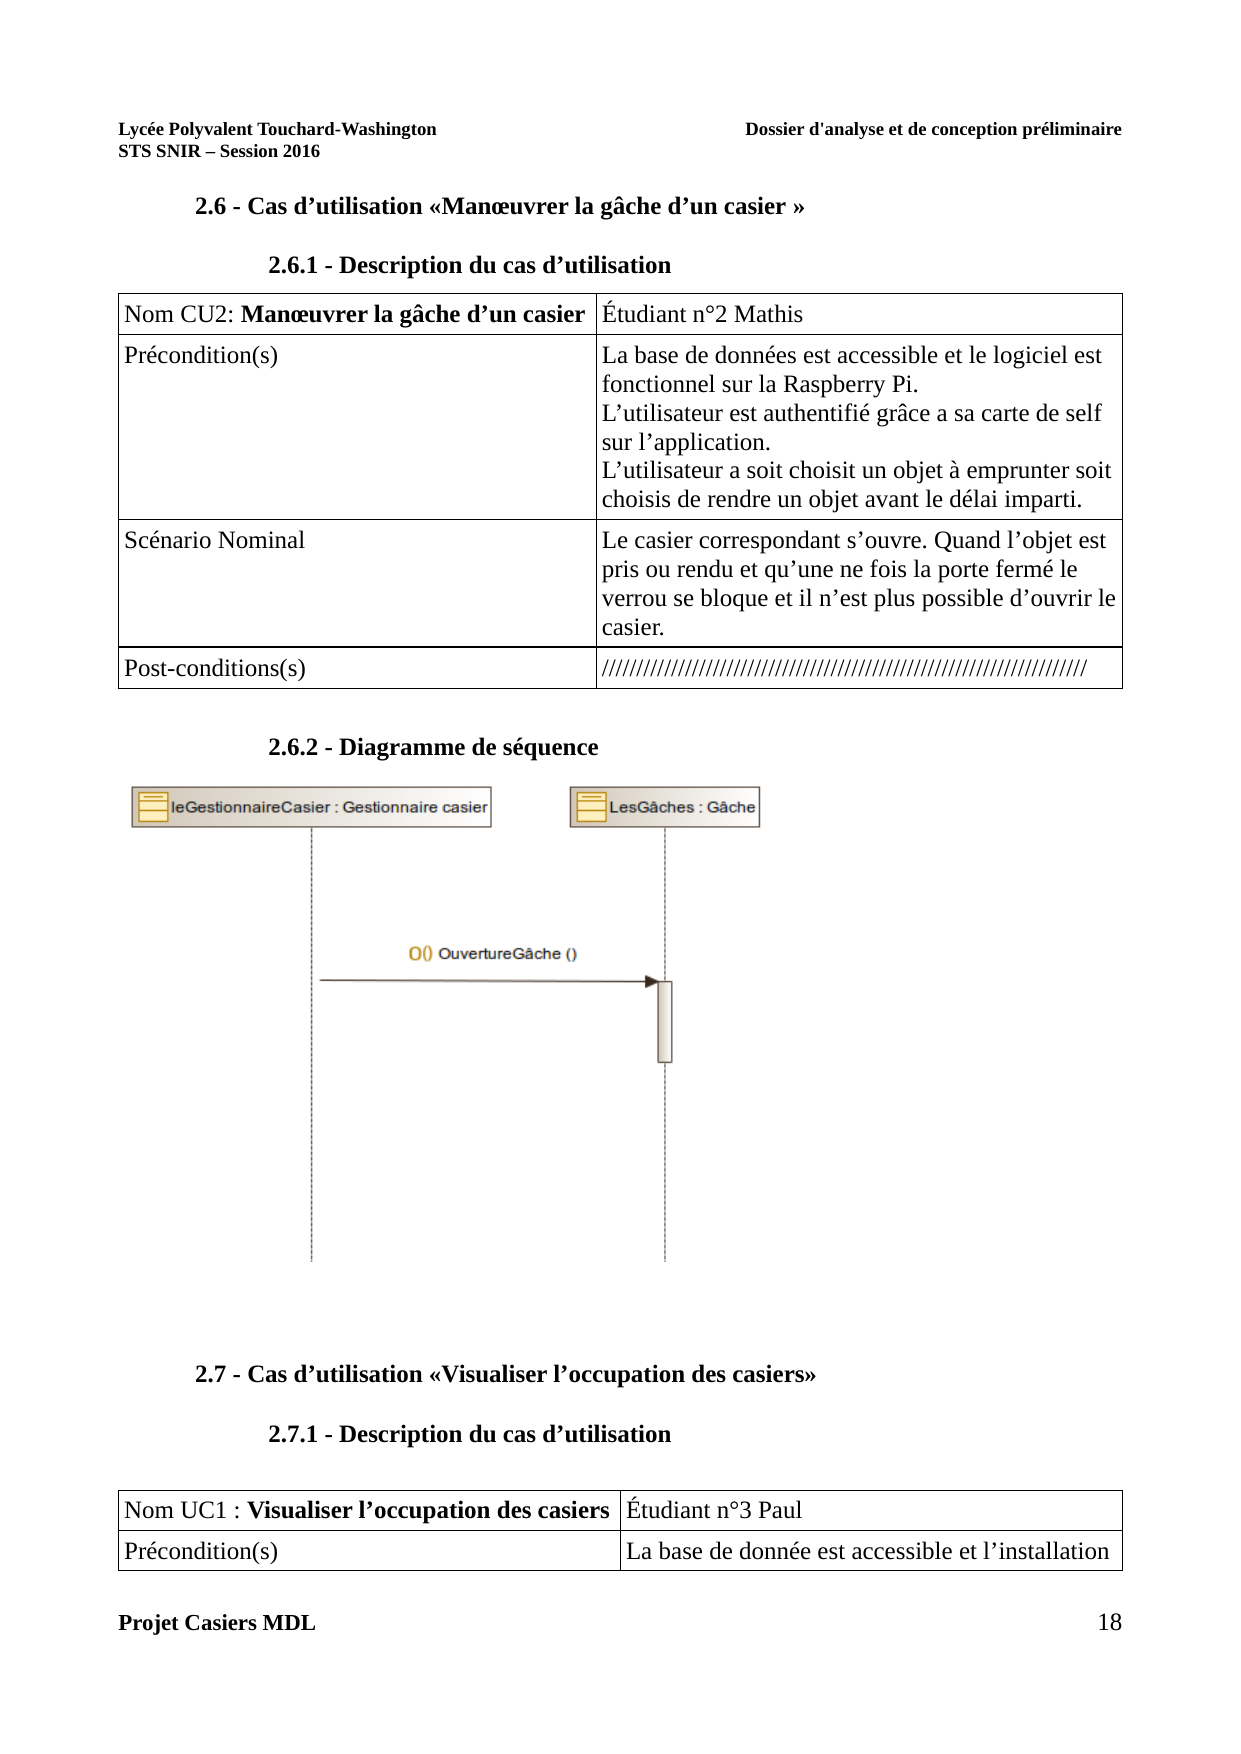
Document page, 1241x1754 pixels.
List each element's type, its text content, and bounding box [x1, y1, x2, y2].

table_cell La base de données est accessible et le logiciel est fonctionnel sur la Raspberry Pi. L’utilisateur est authentifié grâce a sa carte de self sur l’application. L’utilisateur a soit choisit un objet à emprunter soit choisis de rendre un objet avant le délai imparti. [597, 335, 1122, 519]
subtitle 2.7.1 - Description du cas d’utilisation [118, 1415, 1122, 1448]
subtitle 2.7 - Cas d’utilisation «Visualiser l’occupation des casiers» [195, 1359, 1122, 1388]
table_cell Précondition(s) [119, 335, 596, 519]
table_header Étudiant n°2 Mathis [597, 294, 1122, 334]
subtitle 2.6.1 - Description du cas d’utilisation [118, 247, 1122, 280]
table_header Nom CU2: Manœuvrer la gâche d’un casier [119, 294, 596, 334]
picture [118, 773, 774, 1262]
table_cell La base de donnée est accessible et l’installation [621, 1531, 1122, 1570]
table_header Étudiant n°3 Paul [621, 1491, 1122, 1530]
table_cell Le casier correspondant s’ouvre. Quand l’objet est pris ou rendu et qu’une ne fois la porte fermé le verrou se bloque et il n’est plus possible d’ouvrir le casier. [597, 520, 1122, 646]
subtitle 2.6.2 - Diagramme de séquence [118, 732, 1122, 761]
table_header Nom UC1 : Visualiser l’occupation des casiers [119, 1491, 620, 1530]
table_cell Précondition(s) [119, 1531, 620, 1570]
subtitle 2.6 - Cas d’utilisation «Manœuvrer la gâche d’un casier » [195, 191, 1122, 219]
table_cell ////////////////////////////////////////////////////////////////////// [597, 648, 1122, 688]
table_cell Post-conditions(s) [119, 648, 596, 688]
table_cell Scénario Nominal [119, 520, 596, 646]
